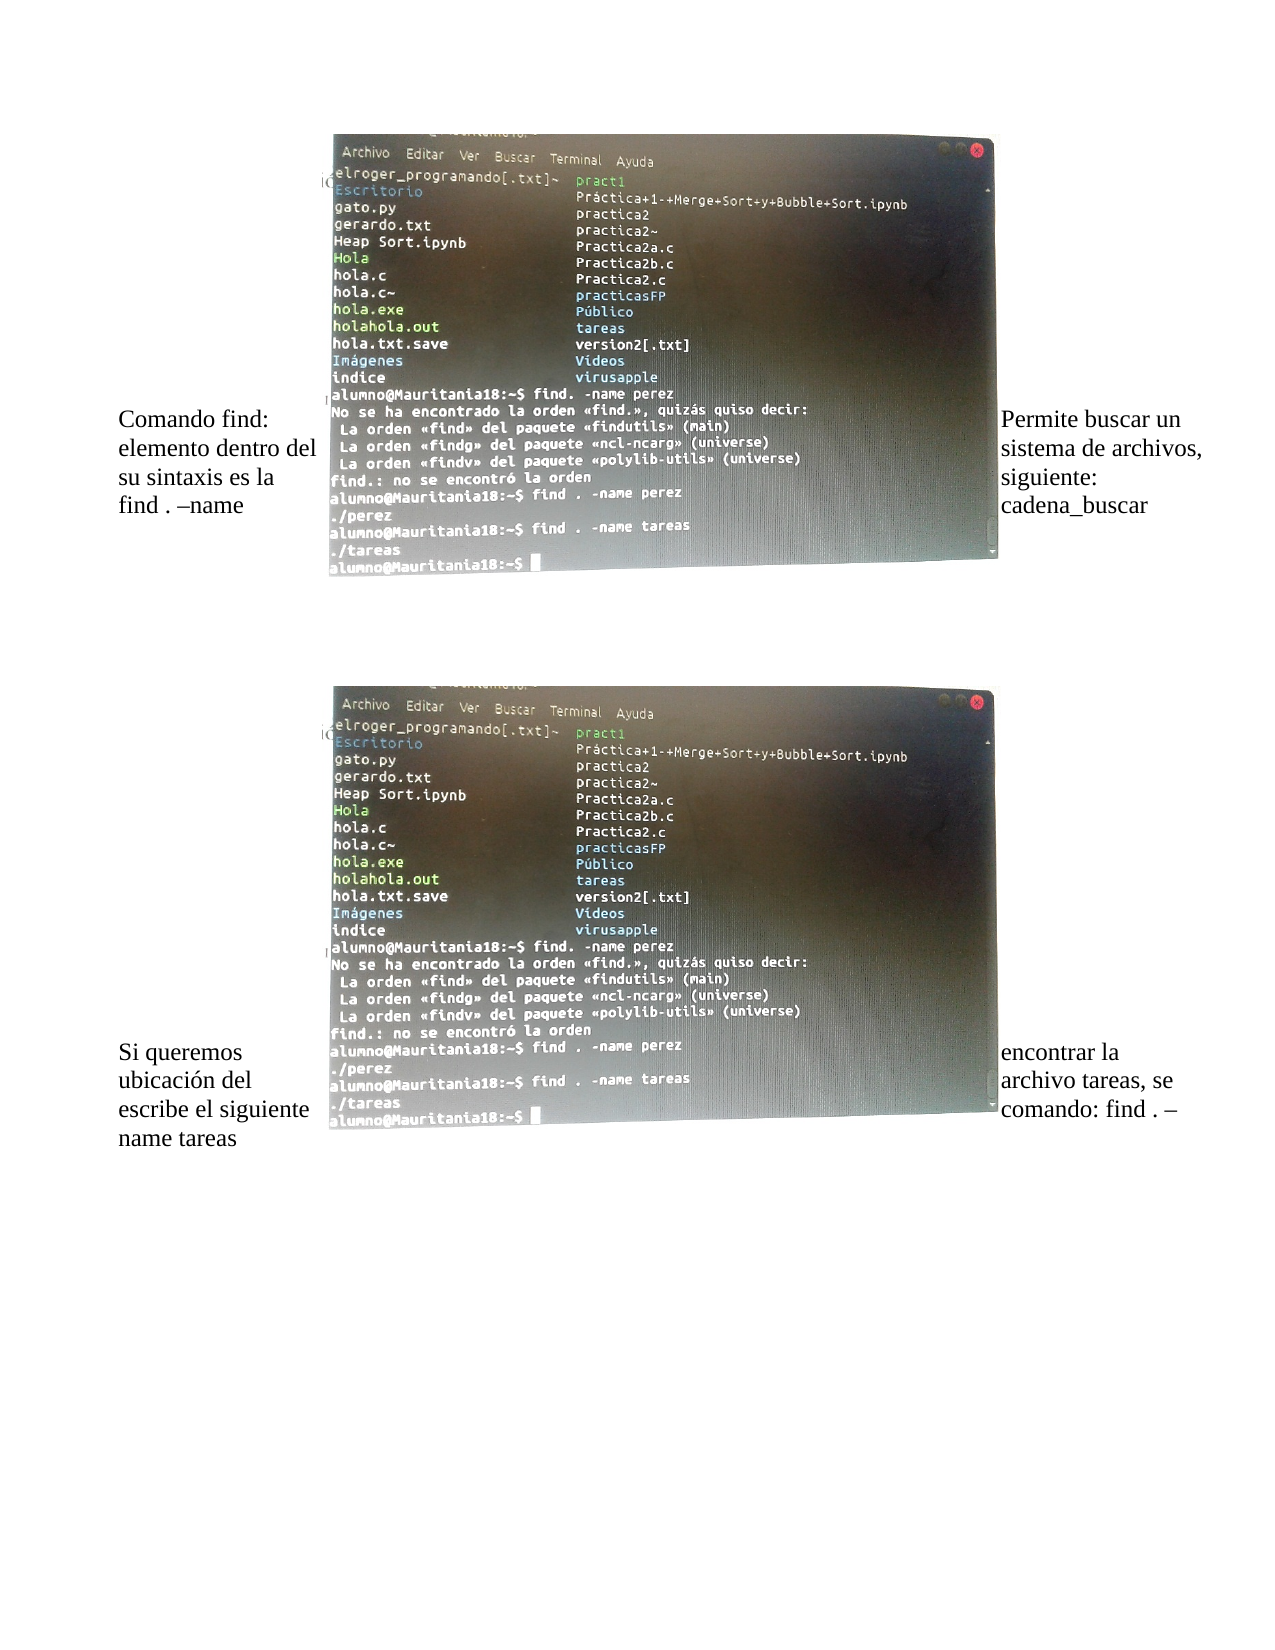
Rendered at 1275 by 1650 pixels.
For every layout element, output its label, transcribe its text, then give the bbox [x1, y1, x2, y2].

text Comando find: Permite buscar un elemento dentro del sistema de archivos, su sintaxis es la siguiente: [118, 404, 322, 490]
text Si queremos encontrar la ubicación del archivo tareas, se escribe el siguiente comando: find . –name tareas [118, 1037, 1205, 1152]
text Comando find: Permite buscar un elemento dentro del sistema de archivos, su sintaxis es la siguiente: [1001, 404, 1205, 490]
text cadena_buscar [1001, 490, 1205, 519]
text find . –name [118, 490, 322, 519]
